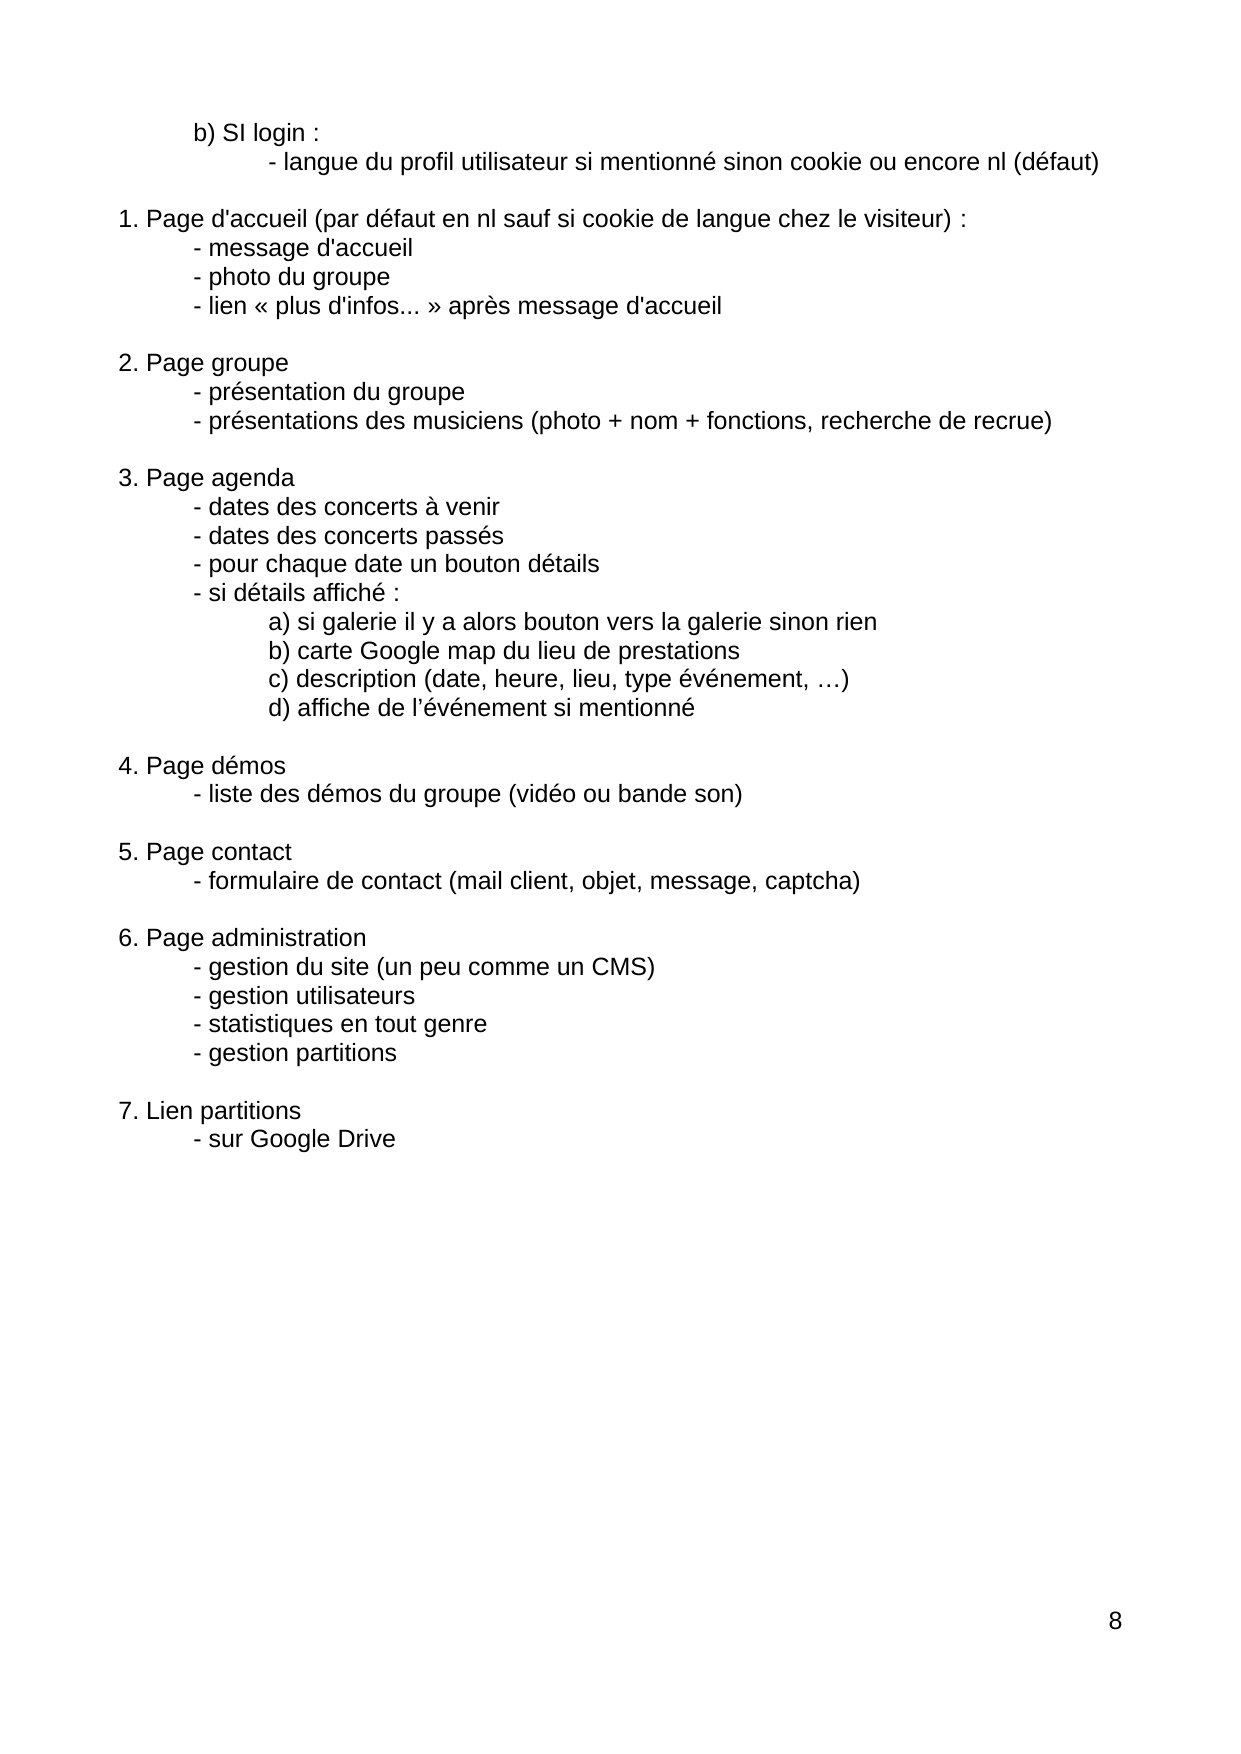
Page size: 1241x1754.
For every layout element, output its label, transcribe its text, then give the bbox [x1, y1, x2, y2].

text - liste des démos du groupe (vidéo ou bande son) [118, 779, 1122, 808]
text - présentations des musiciens (photo + nom + fonctions, recherche de recrue) [118, 406, 1122, 434]
text - statistiques en tout genre [118, 1009, 1122, 1038]
text - dates des concerts passés [118, 521, 1122, 549]
text 3. Page agenda [118, 463, 1122, 492]
text - sur Google Drive [118, 1124, 1122, 1153]
text - lien « plus d'infos... » après message d'accueil [118, 291, 1122, 319]
text b) SI login : [118, 118, 1122, 147]
text - dates des concerts à venir [118, 492, 1122, 521]
text - gestion partitions [118, 1038, 1122, 1067]
text 7. Lien partitions [118, 1096, 1122, 1124]
text d) affiche de l’événement si mentionné [118, 693, 1122, 722]
text a) si galerie il y a alors bouton vers la galerie sinon rien [118, 607, 1122, 636]
text - pour chaque date un bouton détails [118, 549, 1122, 578]
text c) description (date, heure, lieu, type événement, …) [118, 664, 1122, 693]
text - gestion utilisateurs [118, 981, 1122, 1009]
text - formulaire de contact (mail client, objet, message, captcha) [118, 866, 1122, 894]
text 4. Page démos [118, 751, 1122, 779]
text - photo du groupe [118, 262, 1122, 291]
text - gestion du site (un peu comme un CMS) [118, 952, 1122, 981]
text 2. Page groupe [118, 348, 1122, 377]
text - présentation du groupe [118, 377, 1122, 406]
text 6. Page administration [118, 923, 1122, 952]
text 1. Page d'accueil (par défaut en nl sauf si cookie de langue chez le visiteur) : [118, 204, 1122, 233]
text b) carte Google map du lieu de prestations [118, 636, 1122, 664]
text - langue du profil utilisateur si mentionné sinon cookie ou encore nl (défaut) [118, 147, 1122, 176]
text - message d'accueil [118, 233, 1122, 262]
text 5. Page contact [118, 837, 1122, 866]
text - si détails affiché : [118, 578, 1122, 607]
